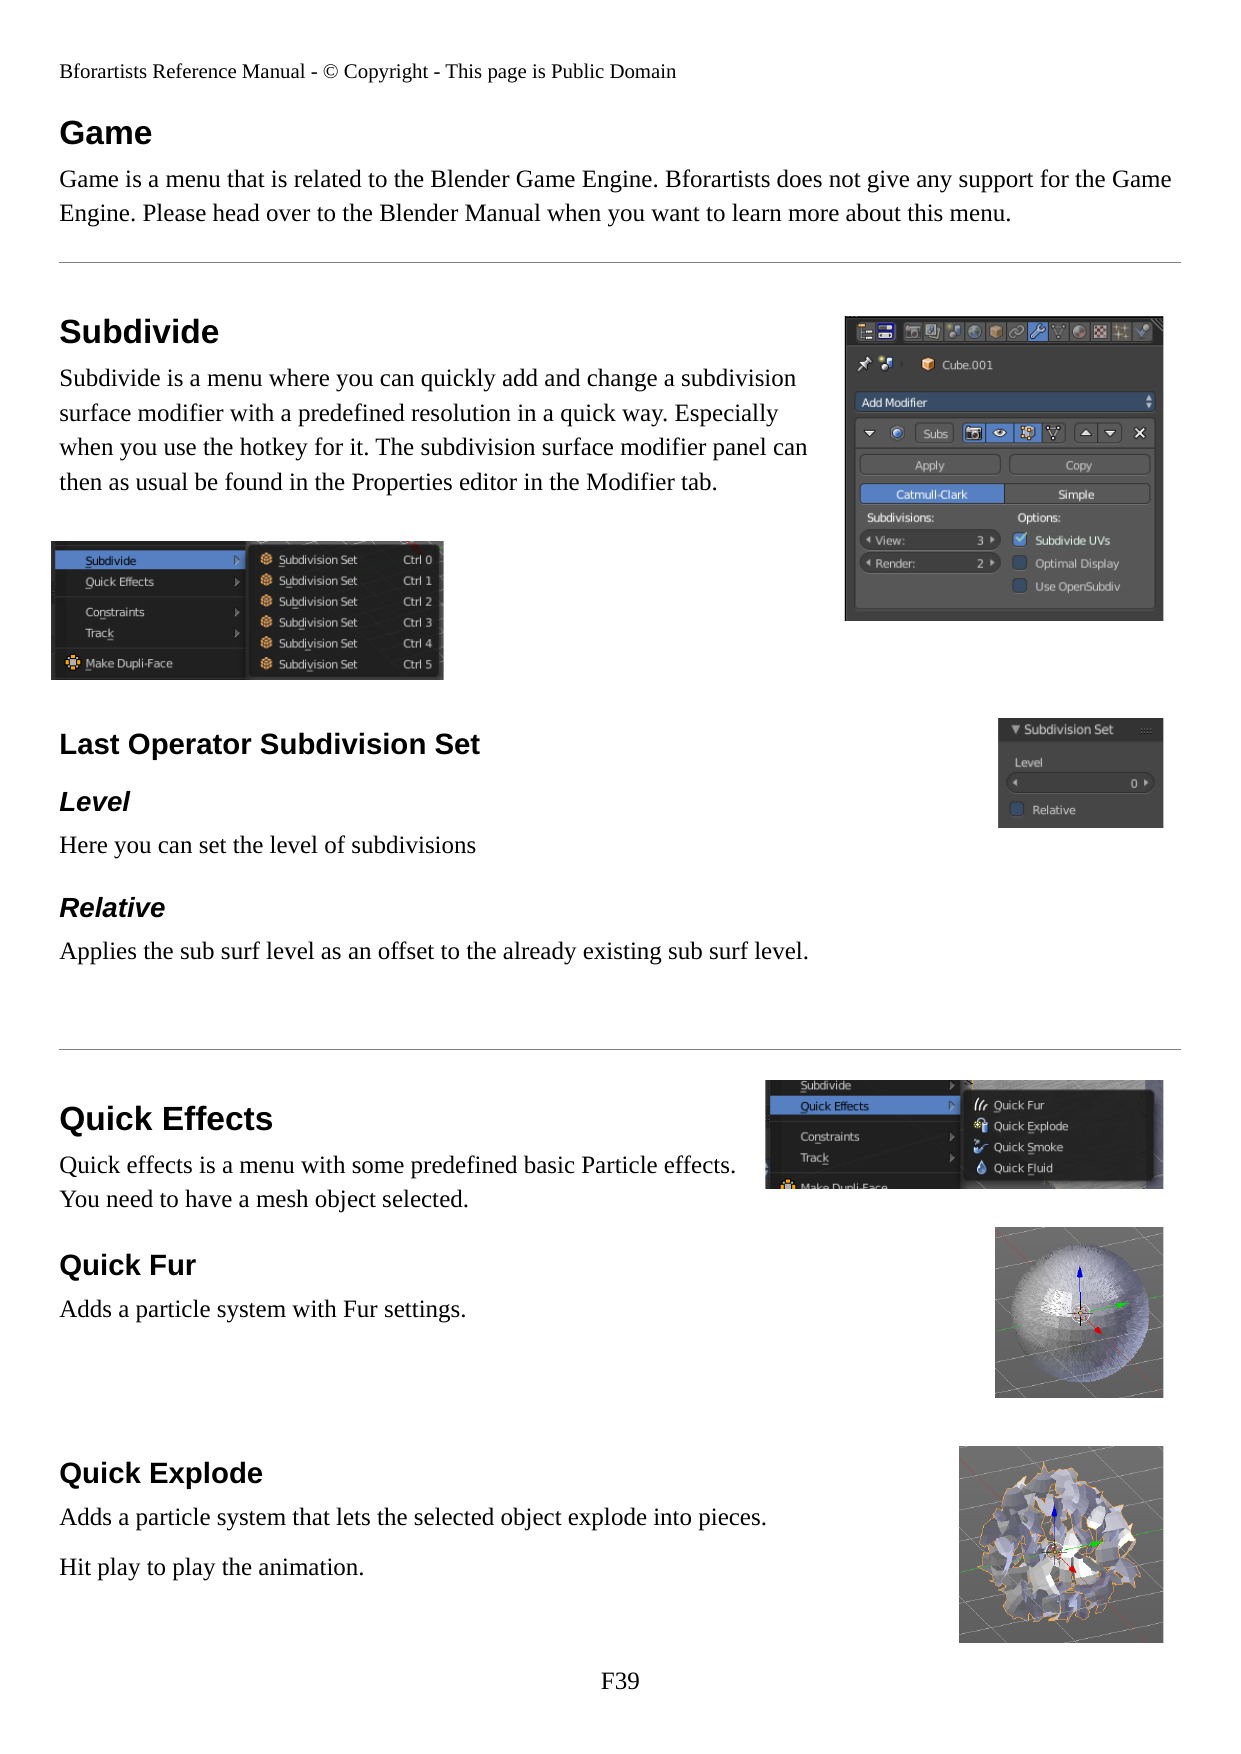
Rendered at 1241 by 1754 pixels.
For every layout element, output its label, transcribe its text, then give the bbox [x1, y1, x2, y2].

subtitle Quick Fur [59, 1248, 995, 1282]
subtitle [1164, 1456, 1181, 1490]
subtitle Quick Explode [59, 1456, 959, 1490]
subtitle Quick Effects [59, 1099, 765, 1138]
subtitle [1164, 1099, 1181, 1138]
picture [765, 1080, 1164, 1189]
text Adds a particle system that lets the selected object explode into pieces. [59, 1502, 959, 1531]
picture [51, 541, 444, 680]
subtitle [1164, 1248, 1181, 1282]
picture [995, 1227, 1164, 1398]
picture [844, 316, 1164, 621]
text Quick effects is a menu with some predefined basic Particle effects. You need to have a mesh object selected. [59, 1150, 1181, 1213]
subtitle Game [59, 113, 1181, 151]
text Game is a menu that is related to the Blender Game Engine. Bforartists does not give any support for the Game Engine. Please head over to the Blender Manual when you want to learn more about this menu. [59, 164, 1181, 227]
picture [998, 718, 1164, 828]
text Subdivide is a menu where you can quickly add and change a subdivision surface modifier with a predefined resolution in a quick way. Especially when you use the hotkey for it. The subdivision surface modifier panel can then as usual be found in the Properties editor in the Modifier tab. [59, 363, 844, 496]
subtitle Level [59, 786, 998, 817]
picture [959, 1446, 1164, 1643]
subtitle Last Operator Subdivision Set [59, 727, 998, 761]
subtitle Relative [59, 891, 1181, 923]
text Hit play to play the animation. [59, 1552, 959, 1580]
text Applies the sub surf level as an offset to the already existing sub surf level. [59, 936, 1181, 964]
subtitle Subdivide [59, 312, 1181, 351]
text Here you can set the level of subdivisions [59, 830, 1181, 859]
subtitle [1164, 786, 1181, 817]
text Adds a particle system with Fur settings. [59, 1294, 995, 1323]
